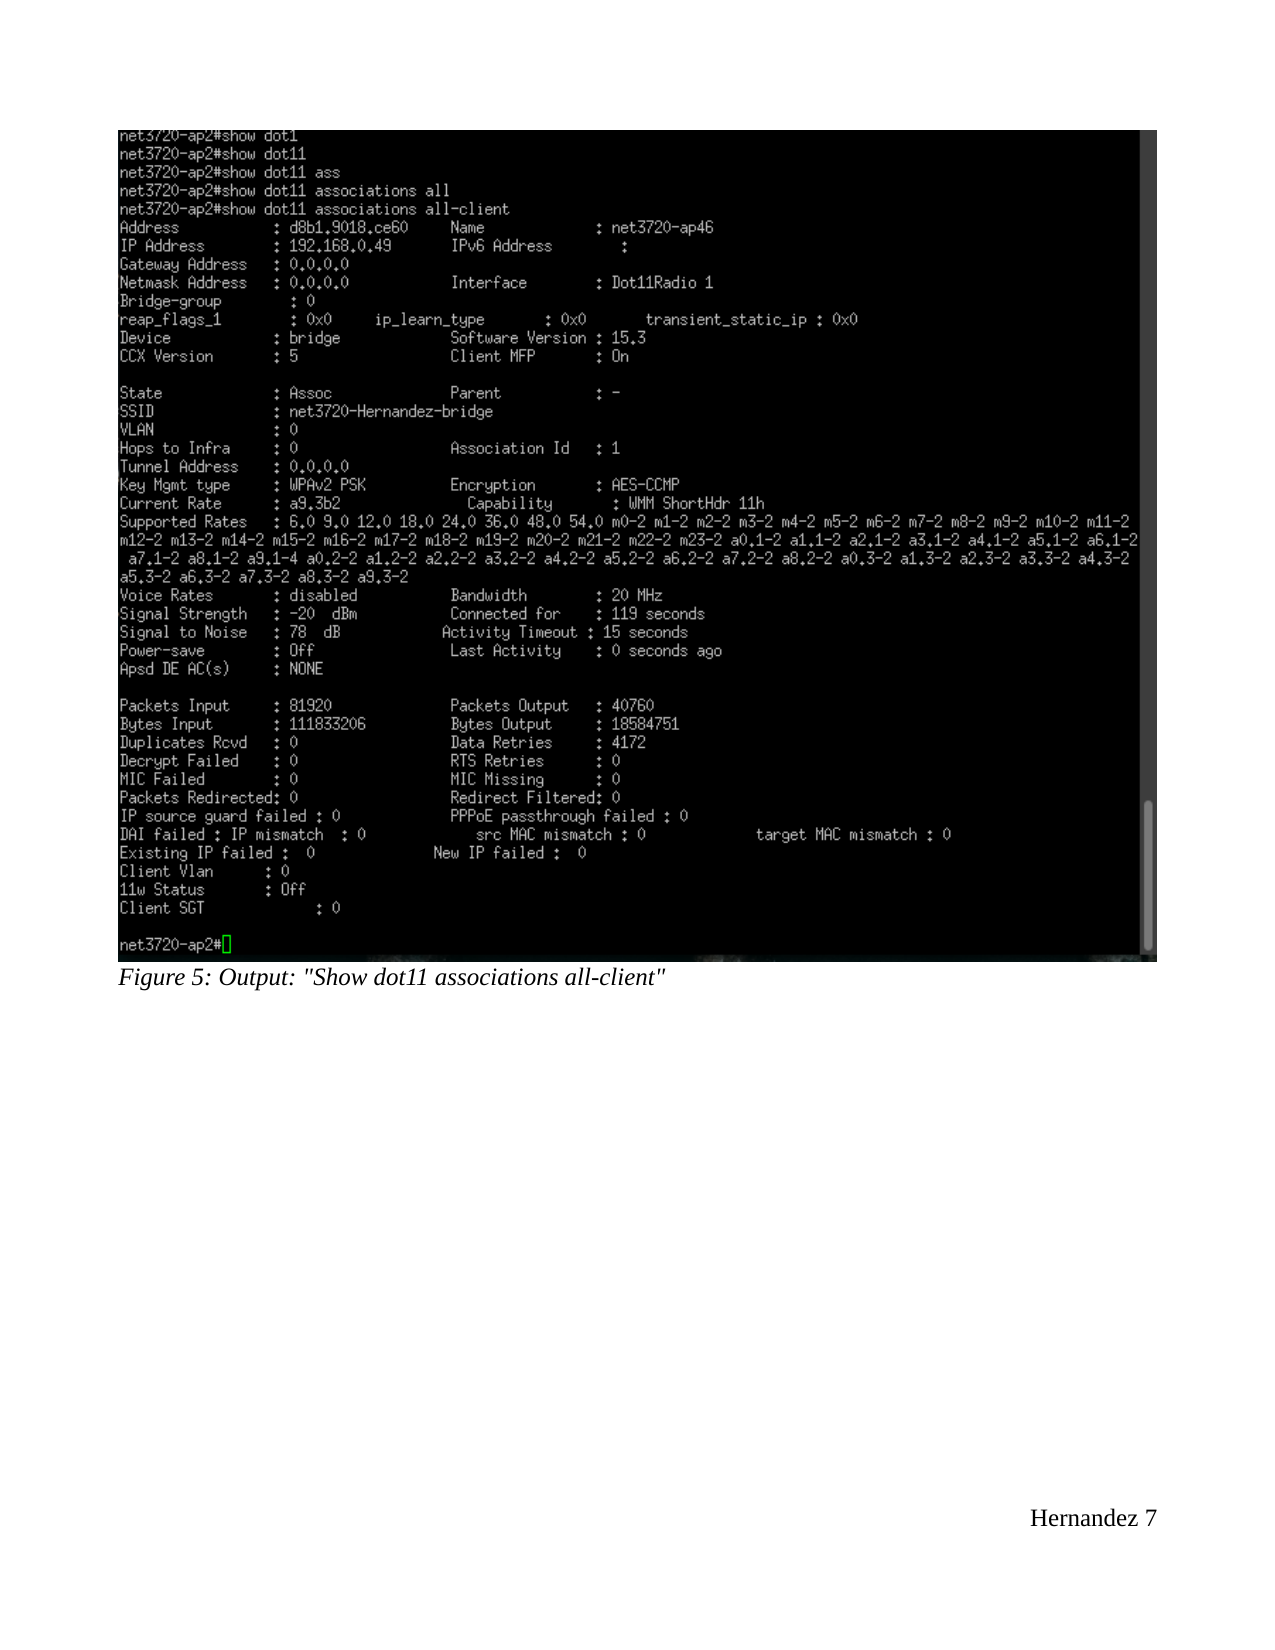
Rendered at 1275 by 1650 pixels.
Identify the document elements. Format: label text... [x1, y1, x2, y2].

text Figure 5: Output: "Show dot11 associations all-client" [118, 962, 1157, 990]
picture [118, 130, 1157, 962]
